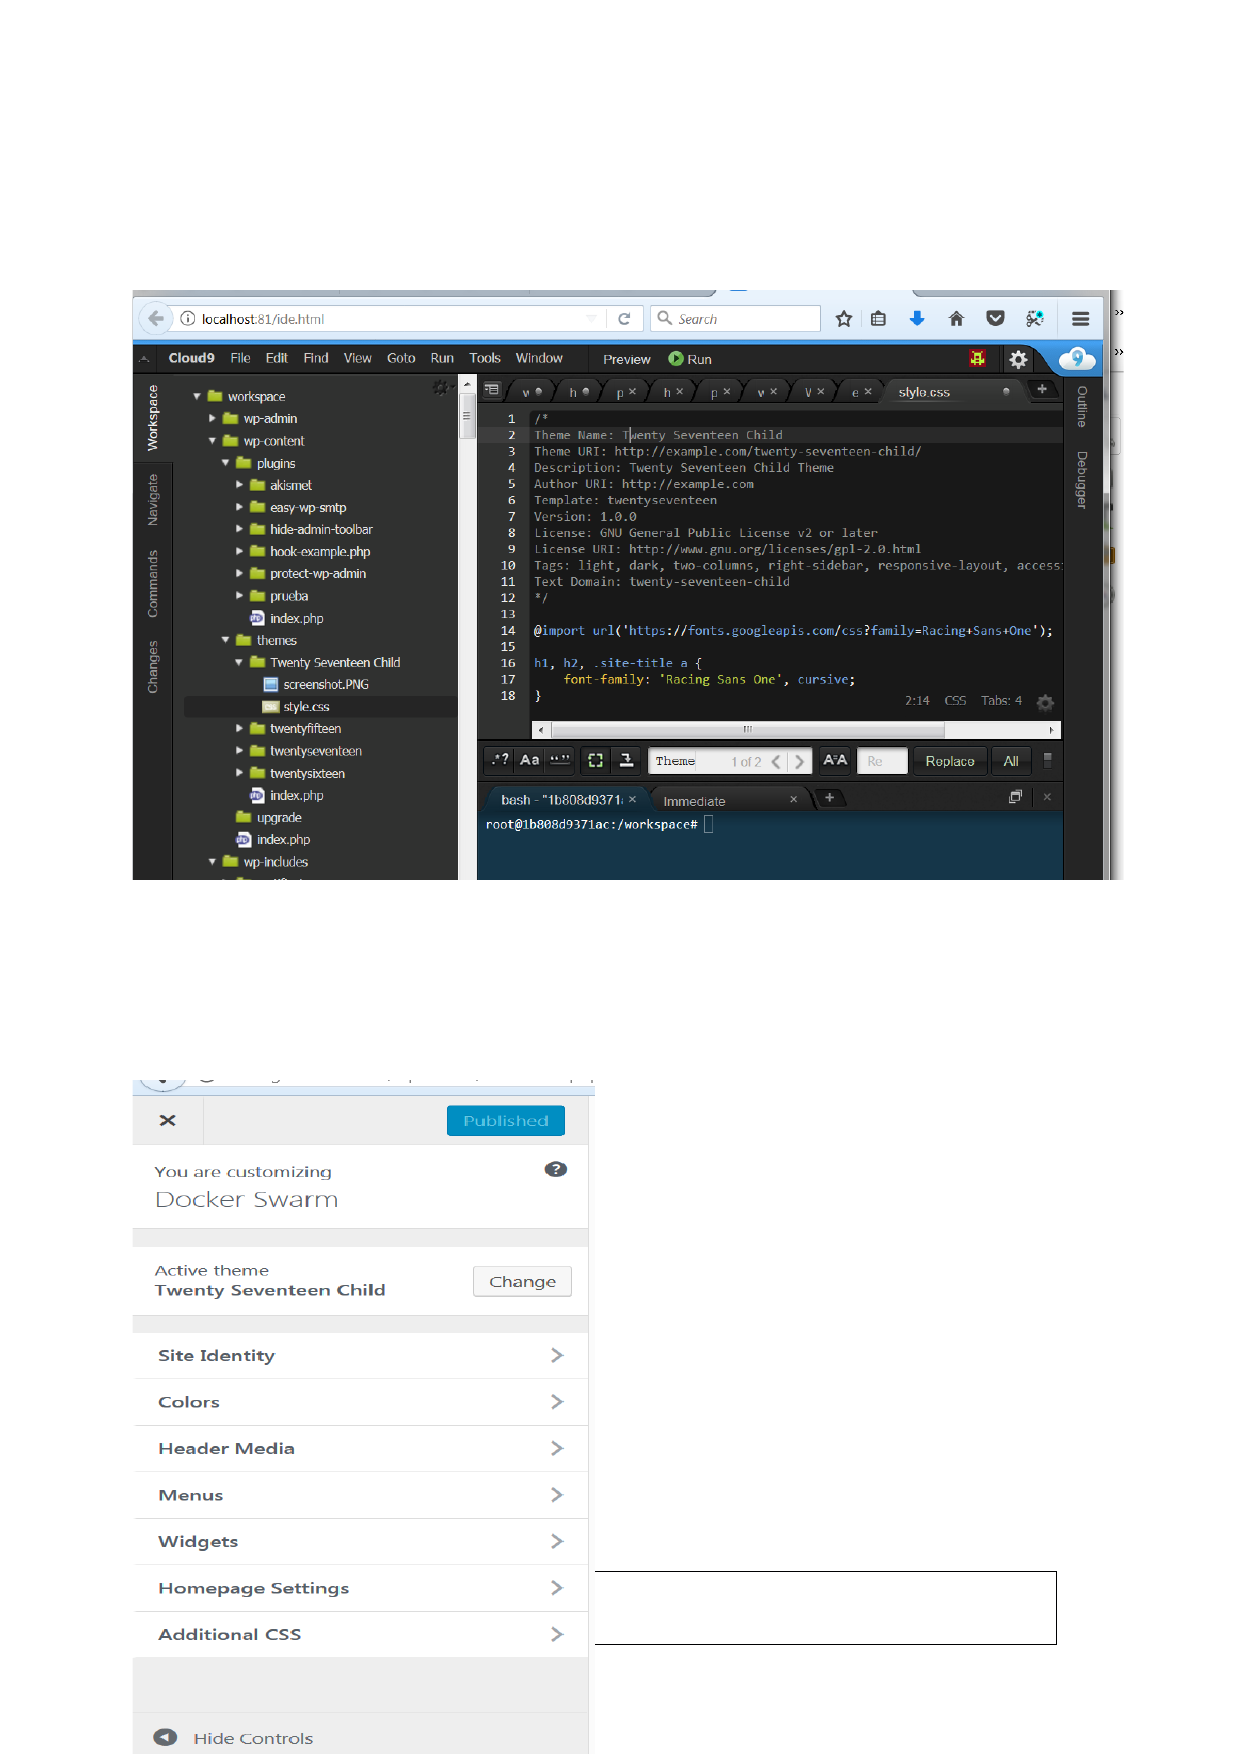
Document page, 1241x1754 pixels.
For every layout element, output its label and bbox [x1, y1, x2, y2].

picture [132, 290, 1124, 880]
picture [132, 1080, 595, 1754]
